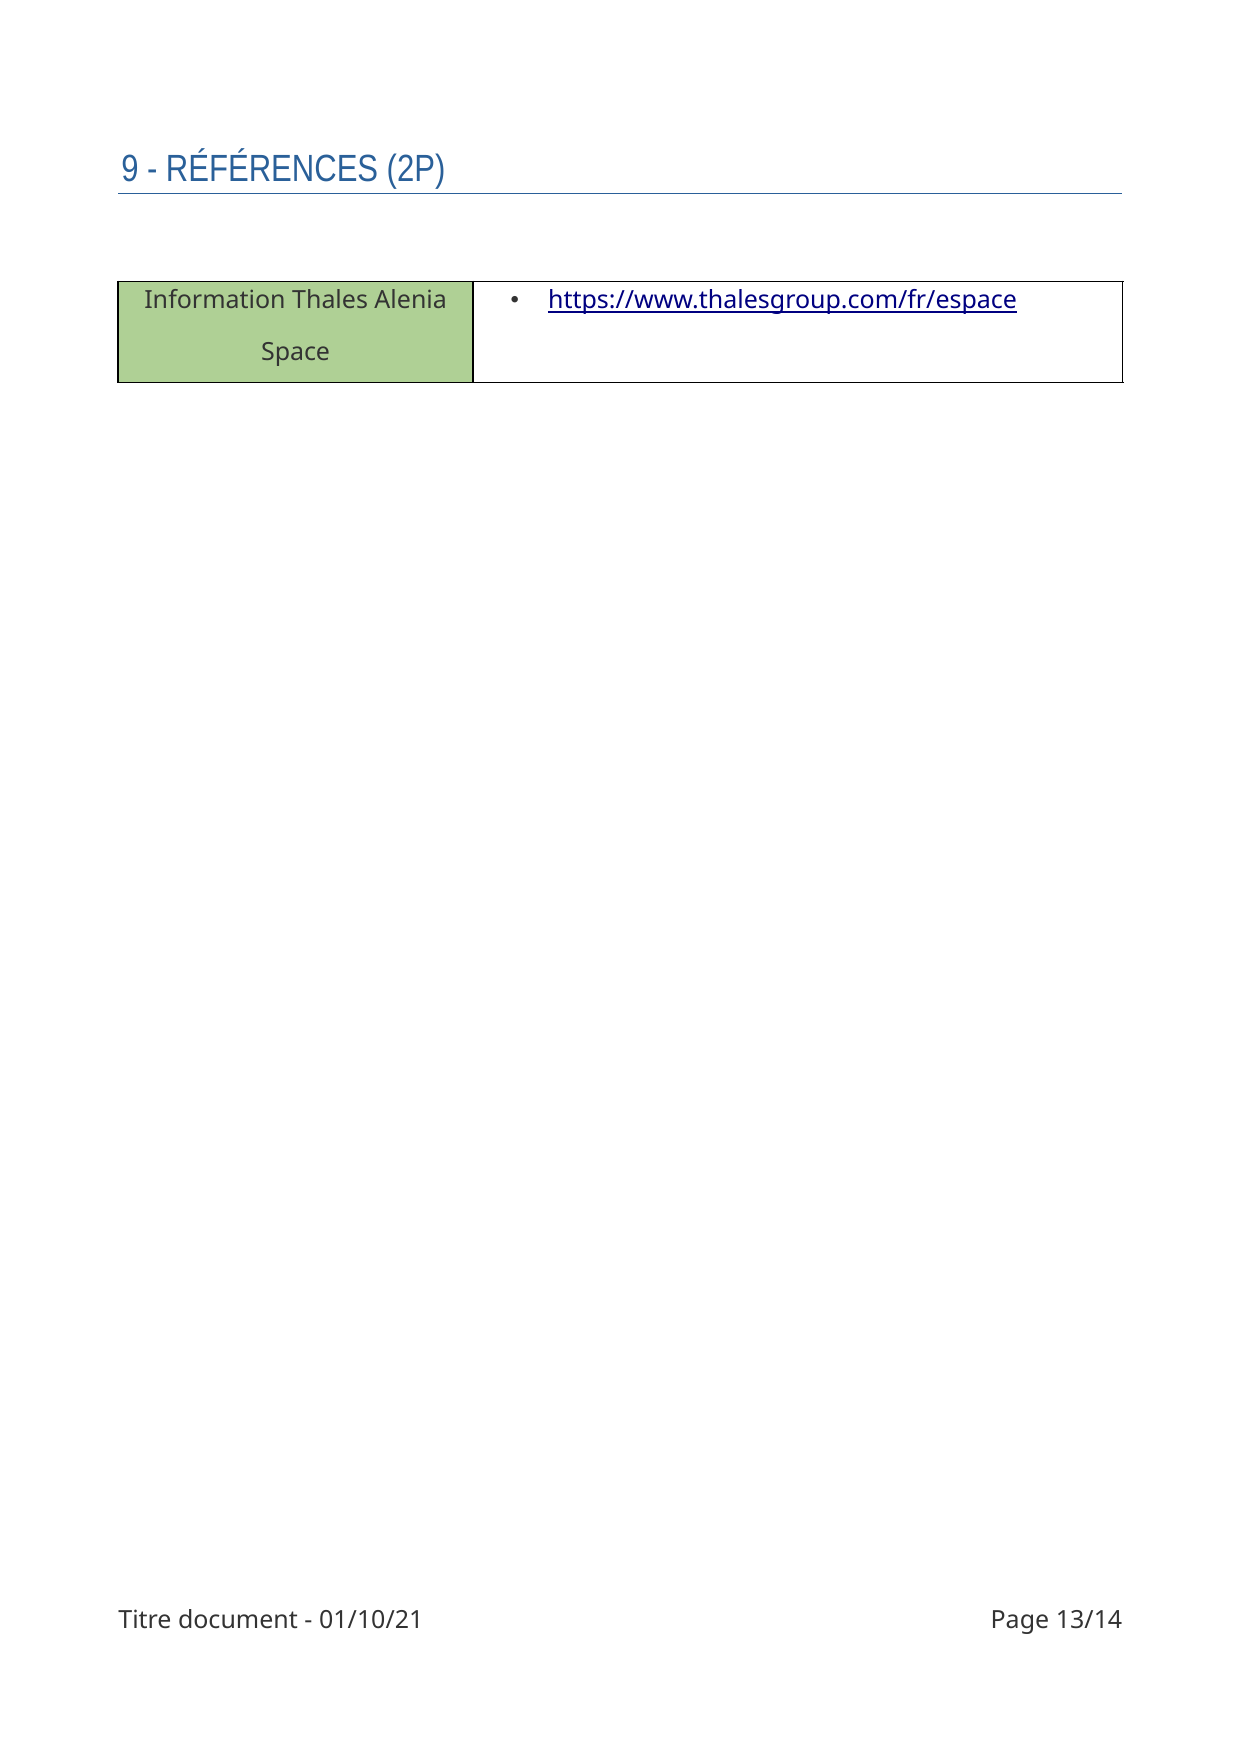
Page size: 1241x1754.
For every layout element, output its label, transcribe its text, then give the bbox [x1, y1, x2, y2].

subtitle 9 - Références (2p) [118, 143, 1122, 193]
table_header Information Thales Alenia Space [119, 282, 472, 382]
table_header https://www.thalesgroup.com/fr/espace [474, 282, 1122, 382]
